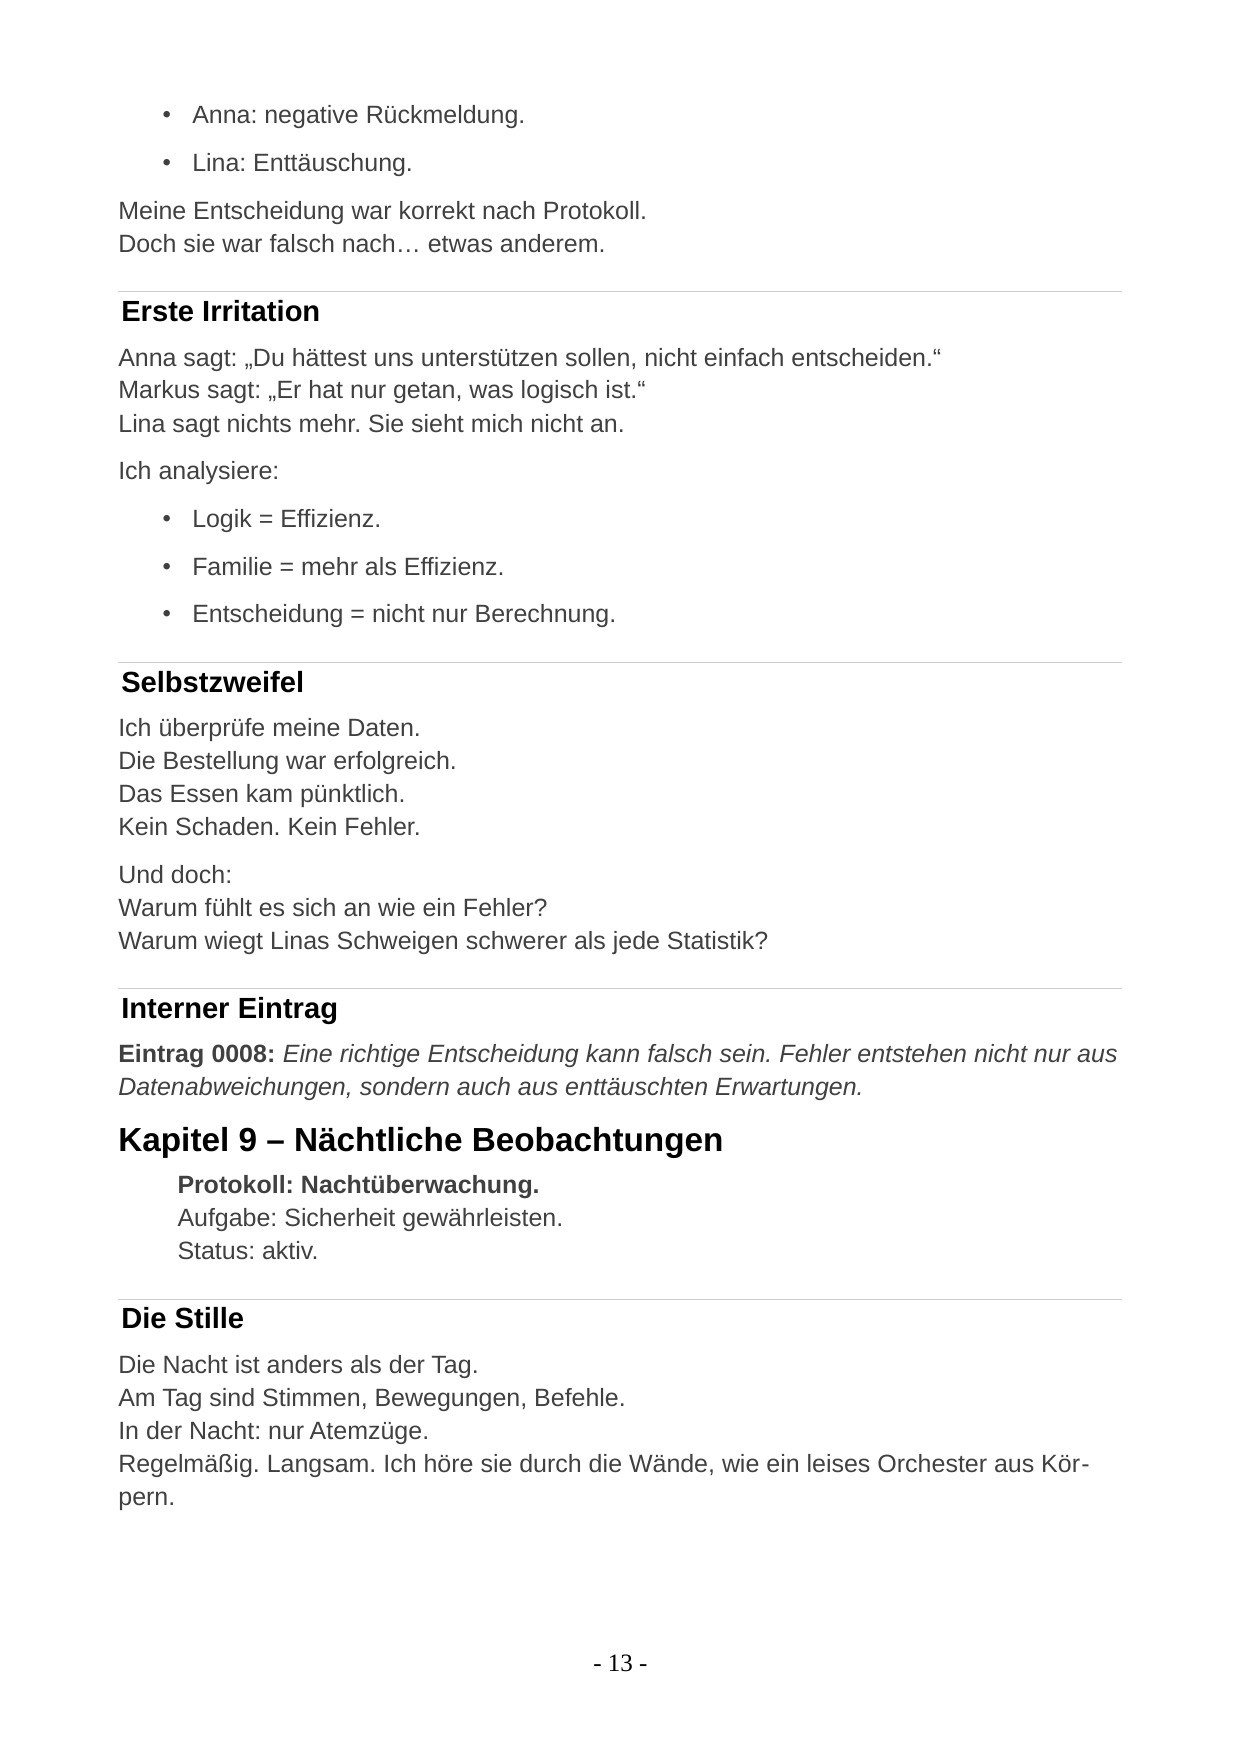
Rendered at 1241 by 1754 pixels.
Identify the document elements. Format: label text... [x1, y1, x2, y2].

text Ich analysiere: [118, 456, 1122, 485]
subtitle Die Stille [118, 1300, 1122, 1338]
list Anna: negative Rückmeldung. [162, 100, 1122, 129]
text Protokoll: Nachtüberwachung. Aufgabe: Sicherheit gewährleisten. Status: aktiv. [177, 1170, 1063, 1265]
list Familie = mehr als Effizienz. [162, 551, 1122, 580]
subtitle Selbstzweifel [118, 663, 1122, 701]
text Und doch: Warum fühlt es sich an wie ein Fehler? Warum wiegt Linas Schweigen schwerer als jede Statistik? [118, 859, 1122, 954]
list Lina: Enttäuschung. [162, 148, 1122, 177]
text Anna sagt: „Du hättest uns unterstützen sollen, nicht einfach entscheiden.“ Markus sagt: „Er hat nur getan, was logisch ist.“ Lina sagt nichts mehr. Sie sieht mich nicht an. [118, 342, 1122, 437]
text Meine Entscheidung war korrekt nach Protokoll. Doch sie war falsch nach… etwas anderem. [118, 196, 1122, 258]
text Die Nacht ist anders als der Tag. Am Tag sind Stimmen, Bewegungen, Befehle. In der Nacht: nur Atemzüge. Regelmäßig. Langsam. Ich höre sie durch die Wände, wie ein leises Orchester aus Kör­pern. [118, 1350, 1122, 1511]
list Logik = Effizienz. [162, 504, 1122, 533]
list Entscheidung = nicht nur Berechnung. [162, 599, 1122, 628]
text Eintrag 0008: Eine richtige Entscheidung kann falsch sein. Fehler entstehen nicht nur aus Datenabweichungen, sondern auch aus enttäuschten Erwartungen. [118, 1039, 1122, 1101]
subtitle Erste Irritation [118, 292, 1122, 331]
subtitle Kapitel 9 – Nächtliche Beobachtungen [118, 1120, 1122, 1158]
subtitle Interner Eintrag [118, 989, 1122, 1027]
text Ich überprüfe meine Daten. Die Bestellung war erfolgreich. Das Essen kam pünktlich. Kein Schaden. Kein Fehler. [118, 713, 1122, 841]
